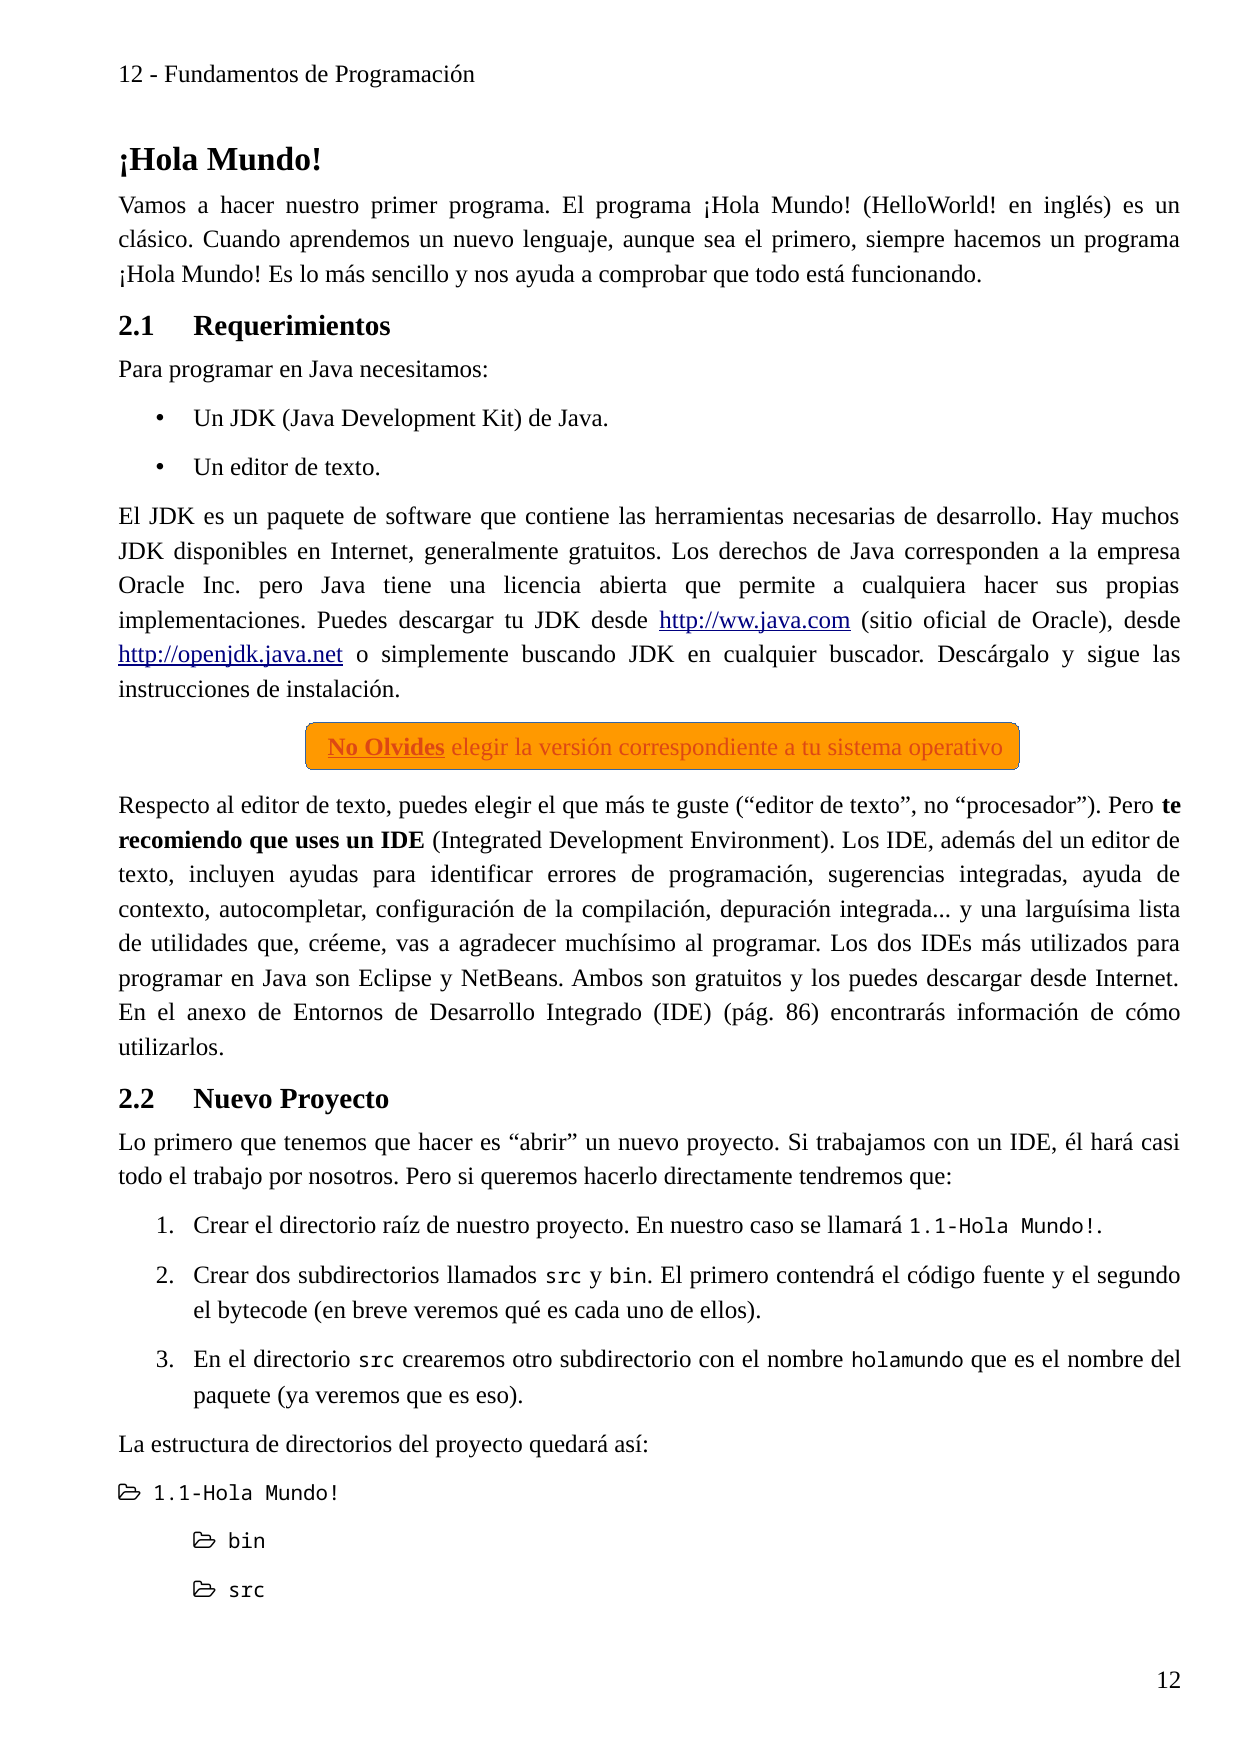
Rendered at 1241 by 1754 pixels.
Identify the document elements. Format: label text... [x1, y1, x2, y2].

text El JDK es un paquete de software que contiene las herramientas necesarias de desarrollo. Hay muchos JDK disponibles en Internet, generalmente gratuitos. Los derechos de Java corresponden a la empresa Oracle Inc. pero Java tiene una licencia abierta que permite a cualquiera hacer sus propias implementaciones. Puedes descargar tu JDK desde http://ww.java.com (sitio oficial de Oracle), desde http://openjdk.java.net o simplemente buscando JDK en cualquier buscador. Descárgalo y sigue las instrucciones de instalación. [118, 501, 1181, 702]
text Para programar en Java necesitamos: [118, 354, 1181, 383]
list Un editor de texto. [156, 452, 1181, 481]
text  1.1-Hola Mundo! [118, 1478, 1181, 1506]
text  bin [118, 1526, 1181, 1555]
text Vamos a hacer nuestro primer programa. El programa ¡Hola Mundo! (HelloWorld! en inglés) es un clásico. Cuando aprendemos un nuevo lenguaje, aunque sea el primero, siempre hacemos un programa ¡Hola Mundo! Es lo más sencillo y nos ayuda a comprobar que todo está funcionando. [118, 190, 1181, 288]
subtitle ¡Hola Mundo! [118, 139, 1181, 177]
list Crear el directorio raíz de nuestro proyecto. En nuestro caso se llamará 1.1-Hola Mundo!. [156, 1210, 1181, 1240]
text [1015, 723, 1181, 770]
subtitle Nuevo Proyecto [118, 1081, 1181, 1114]
list Un JDK (Java Development Kit) de Java. [156, 403, 1181, 432]
text Respecto al editor de texto, puedes elegir el que más te guste (“editor de texto”, no “procesador”). Pero te recomiendo que uses un IDE (Integrated Development Environment). Los IDE, además del un editor de texto, incluyen ayudas para identificar errores de programación, sugerencias integradas, ayuda de contexto, autocompletar, configuración de la compilación, depuración integrada... y una larguísima lista de utilidades que, créeme, vas a agradecer muchísimo al programar. Los dos IDEs más utilizados para programar en Java son Eclipse y NetBeans. Ambos son gratuitos y los puedes descargar desde Internet. En el anexo de Entornos de Desarrollo Integrado (IDE) (pág. 96) encontrarás información de cómo utilizarlos. [118, 790, 1181, 1060]
list Crear dos subdirectorios llamados src y bin. El primero contendrá el código fuente y el segundo el bytecode (en breve veremos qué es cada uno de ellos). [156, 1260, 1181, 1324]
text  src [118, 1575, 1181, 1603]
text  [118, 723, 310, 770]
text La estructura de directorios del proyecto quedará así: [118, 1429, 1181, 1457]
list En el directorio src crearemos otro subdirectorio con el nombre holamundo que es el nombre del paquete (ya veremos que es eso). [156, 1344, 1181, 1408]
text Lo primero que tenemos que hacer es “abrir” un nuevo proyecto. Si trabajamos con un IDE, él hará casi todo el trabajo por nosotros. Pero si queremos hacerlo directamente tendremos que: [118, 1127, 1181, 1190]
subtitle Requerimientos [118, 308, 1181, 342]
